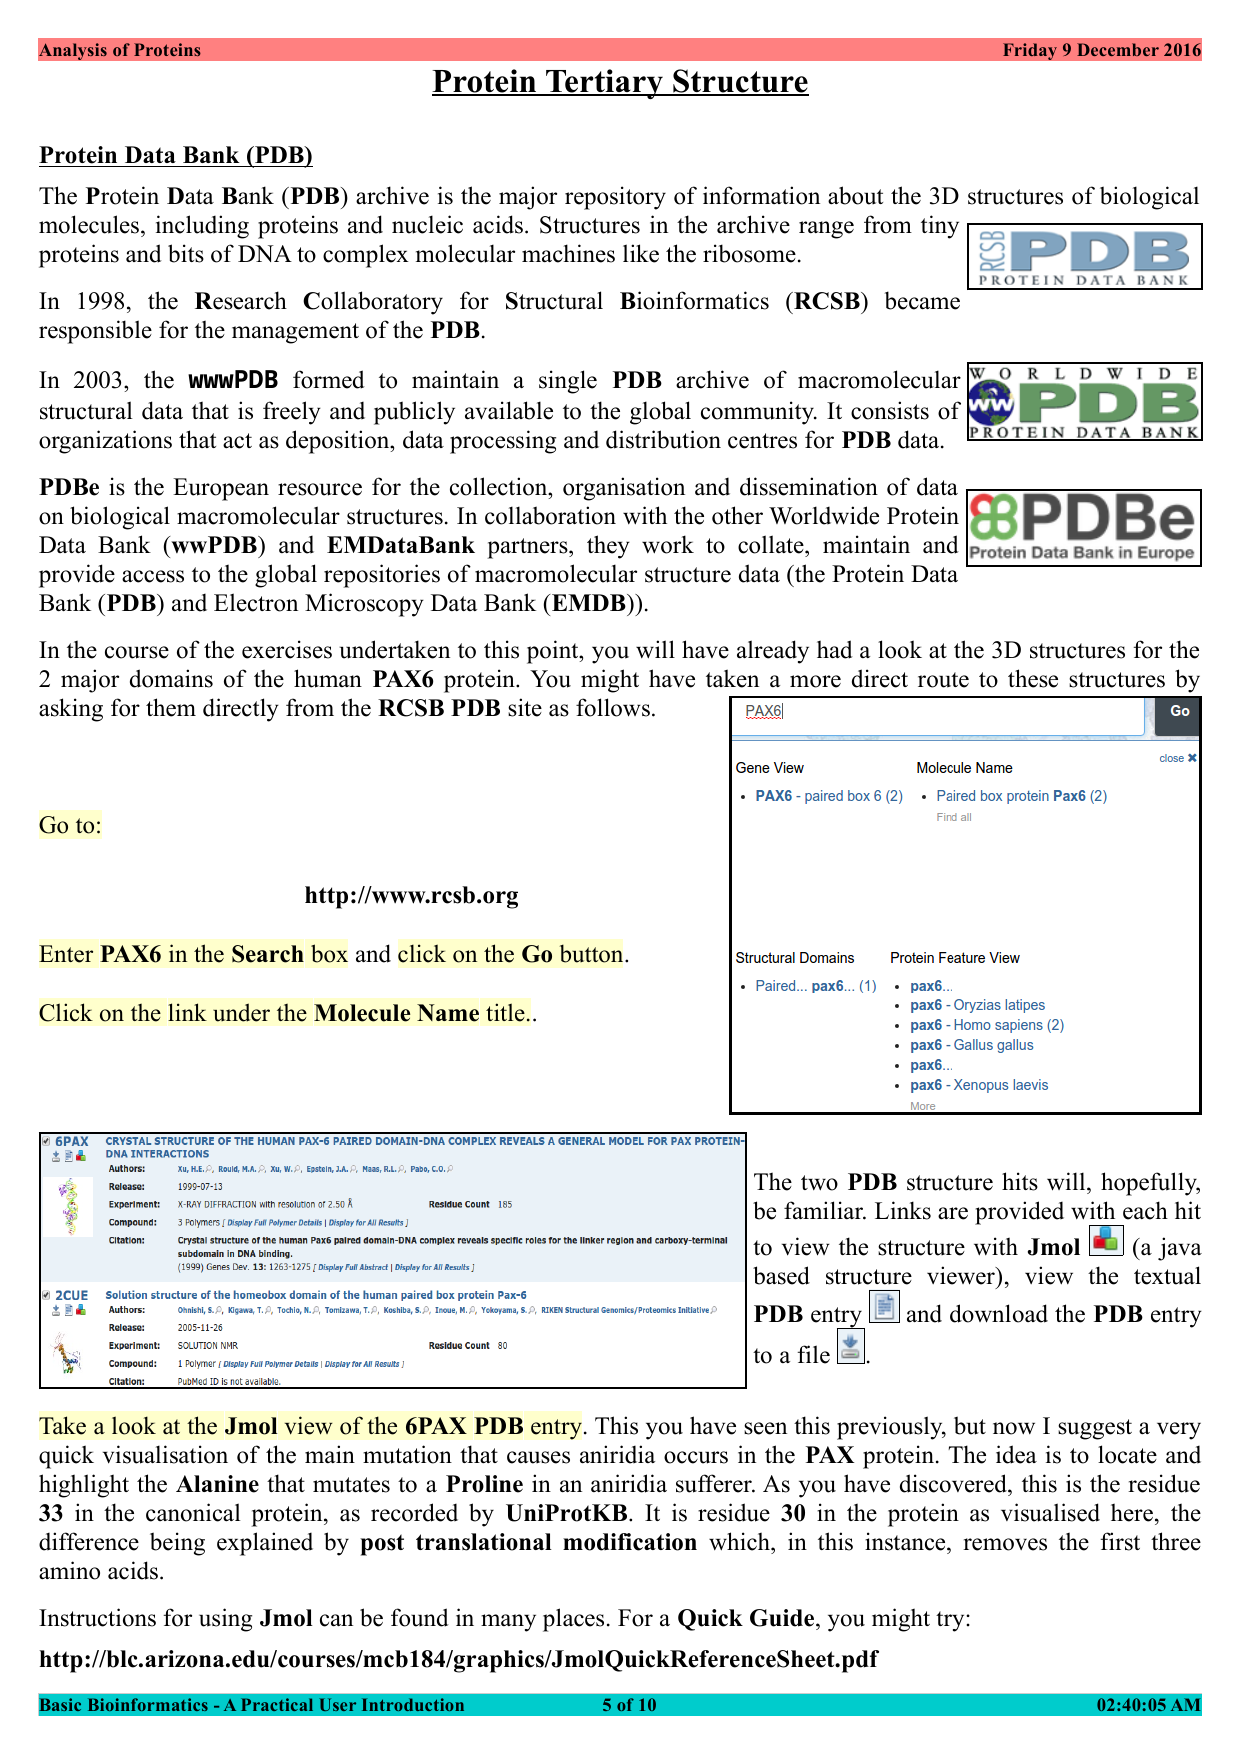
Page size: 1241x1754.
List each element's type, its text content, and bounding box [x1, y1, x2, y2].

text Protein Tertiary Structure [38, 61, 1202, 99]
text The two PDB structure hits will, hopefully, be familiar. Links are provided with each hit to view the structure with Jmol (a java based structure viewer), view the textual PDB entry and download the PDB entry to a file . [747, 1167, 1202, 1369]
text In the course of the exercises undertaken to this point, you will have already had a look at the 3D structures for the 2 major domains of the human PAX6 protein. You might have taken a more direct route to these structures by asking for them directly from the RCSB PDB site as follows. [38, 635, 1202, 722]
picture [870, 1291, 899, 1322]
text Take a look at the Jmol view of the 6PAX PDB entry. This you have seen this previously, but now I suggest a very quick visualisation of the main mutation that causes aniridia occurs in the PAX protein. The idea is to locate and highlight the Alanine that mutates to a Proline in an aniridia sufferer. As you have discovered, this is the residue 33 in the canonical protein, as recorded by UniProtKB. It is residue 30 in the protein as visualised here, the difference being explained by post translational modification which, in this instance, removes the first three amino acids. [38, 1411, 1202, 1585]
text Click on the link under the Molecule Name title.. [38, 997, 729, 1026]
picture [969, 225, 1201, 288]
picture [1131, 698, 1199, 1112]
picture [968, 491, 1200, 565]
text http://blc.arizona.edu/courses/mcb184/graphics/JmolQuickReferenceSheet.pdf [38, 1644, 1202, 1673]
text The Protein Data Bank (PDB) archive is the major repository of information about the 3D structures of biological molecules, including proteins and nucleic acids. Structures in the archive range from tiny proteins and bits of DNA to complex molecular machines like the ribosome. [38, 181, 1202, 268]
picture [838, 1329, 864, 1363]
text Instructions for using Jmol can be found in many places. For a Quick Guide, you might try: [38, 1603, 1202, 1632]
text http://www.rcsb.org [38, 880, 729, 909]
picture [1090, 1226, 1123, 1255]
text In 2003, the wwwPDB formed to maintain a single PDB archive of macromolecular structural data that is freely and publicly available to the global community. It consists of organizations that act as deposition, data processing and distribution centres for PDB data. [38, 362, 1202, 454]
text In 1998, the Research Collaboratory for Structural Bioinformatics (RCSB) became responsible for the management of the PDB. [38, 286, 1202, 344]
picture [969, 364, 1201, 439]
text PDBe is the European resource for the collection, organisation and dissemination of data on biological macromolecular structures. In collaboration with the other Worldwide Protein Data Bank (wwPDB) and EMDataBank partners, they work to collate, maintain and provide access to the global repositories of macromolecular structure data (the Protein Data Bank (PDB) and Electron Microscopy Data Bank (EMDB)). [38, 472, 1202, 617]
text Enter PAX6 in the Search box and click on the Go button. [38, 939, 729, 968]
picture [41, 1134, 745, 1387]
text Protein Data Bank (PDB) [38, 140, 1202, 169]
text Go to: [38, 810, 729, 839]
